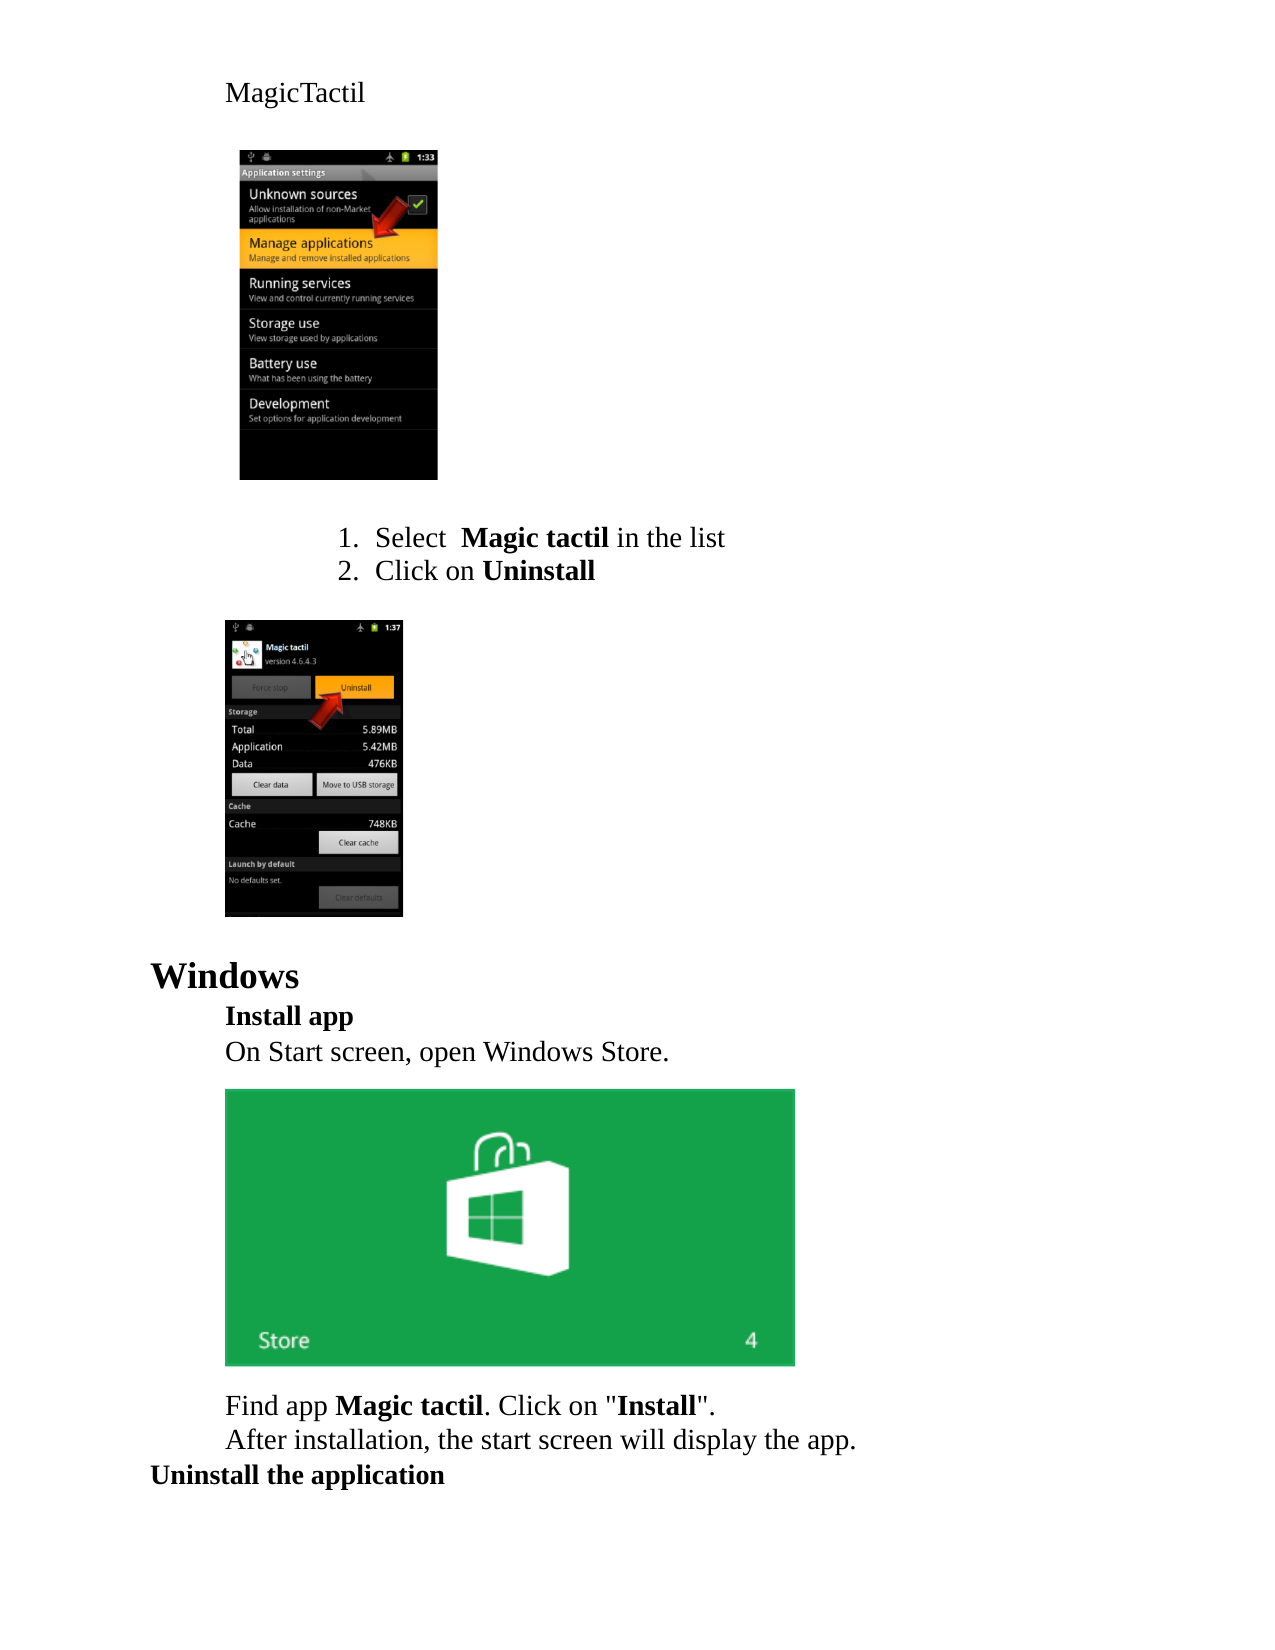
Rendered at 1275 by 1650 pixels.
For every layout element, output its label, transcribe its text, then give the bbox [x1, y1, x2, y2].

picture [225, 1068, 796, 1389]
picture [225, 620, 404, 917]
text Find app Magic tactil. Click on "Install". [225, 1388, 1125, 1422]
subtitle Uninstall the application [150, 1458, 1125, 1491]
list Click on Uninstall [337, 553, 1125, 587]
text On Start screen, open Windows Store. [225, 1034, 1125, 1068]
picture [239, 150, 438, 480]
subtitle Install app [150, 999, 1125, 1032]
list Select Magic tactil in the list [337, 520, 1125, 553]
subtitle Windows [150, 953, 1125, 996]
text After installation, the start screen will display the app. [225, 1422, 1125, 1455]
